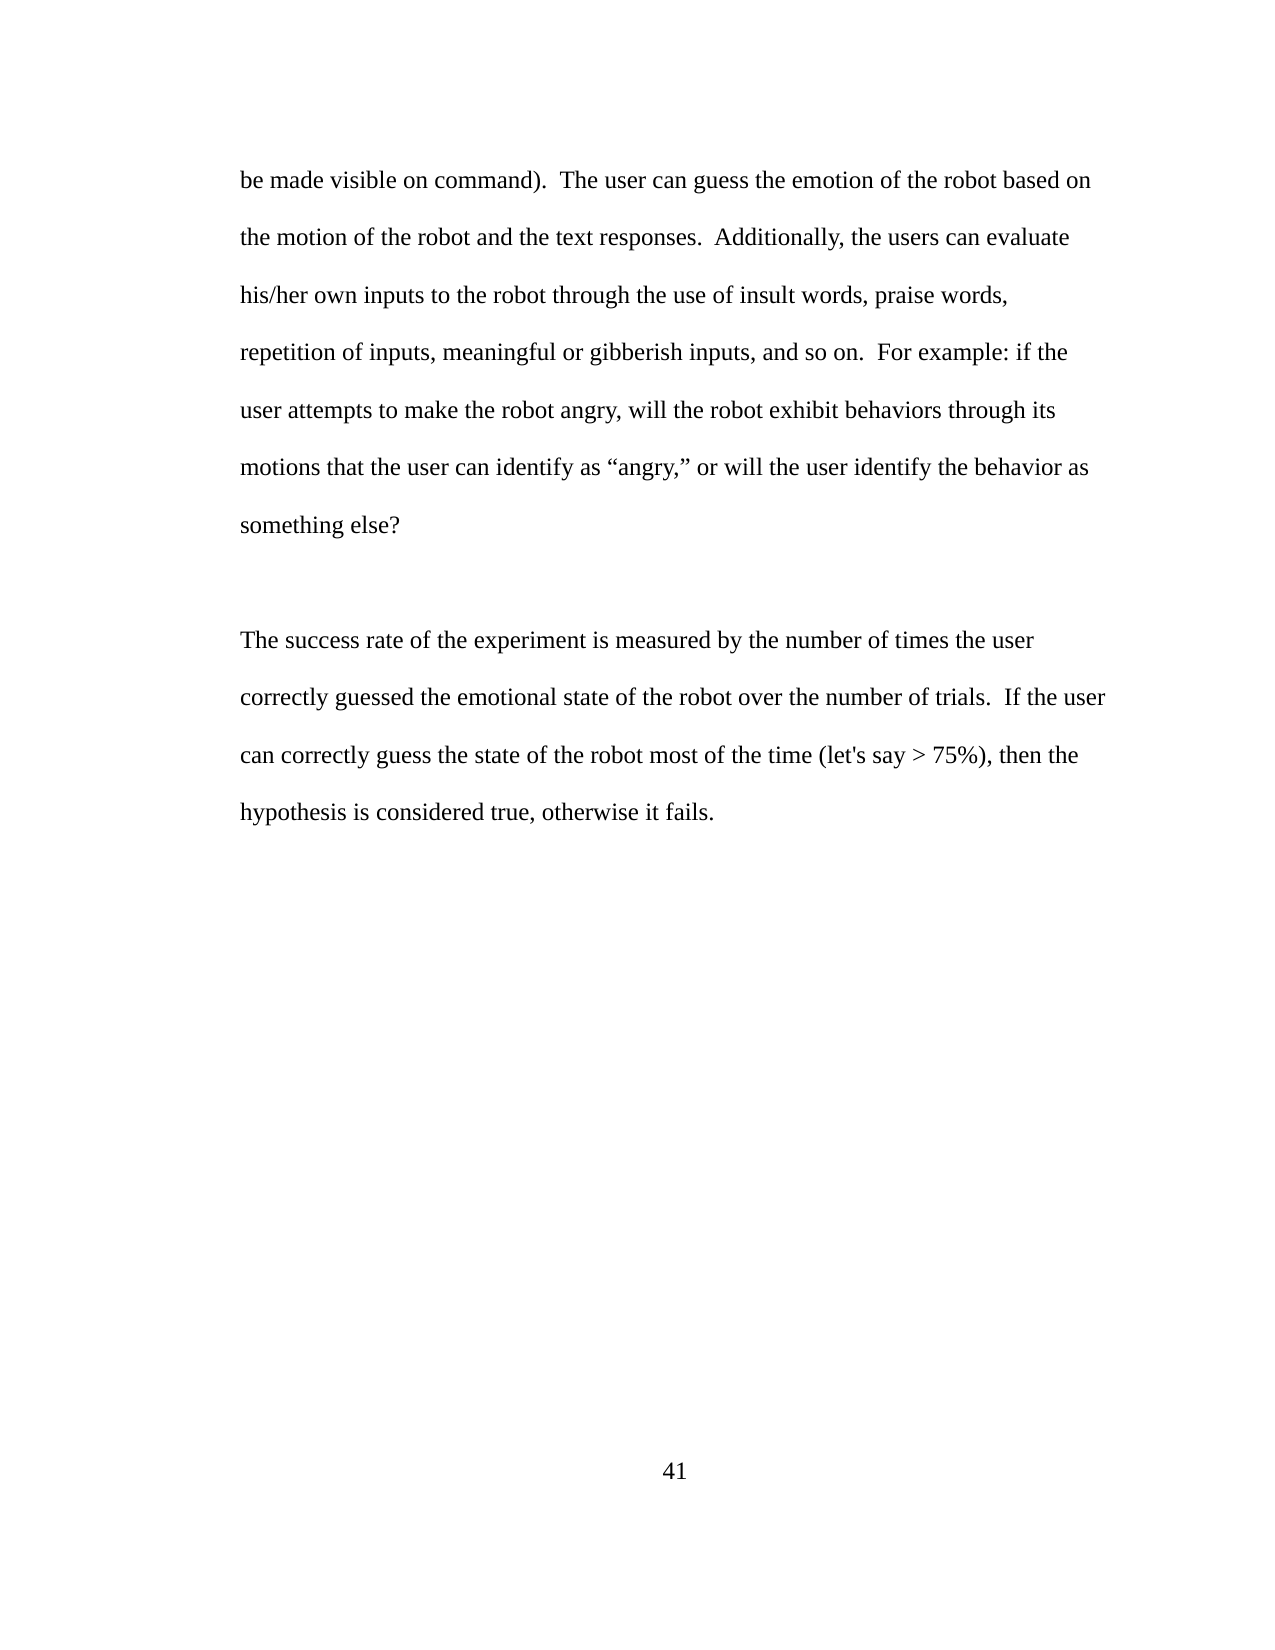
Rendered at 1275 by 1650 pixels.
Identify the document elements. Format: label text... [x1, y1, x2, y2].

text The success rate of the experiment is measured by the number of times the user correctly guessed the emotional state of the robot over the number of trials. If the user can correctly guess the state of the robot most of the time (let's say > 75%), then the hypothesis is considered true, otherwise it fails. [240, 625, 1110, 826]
text be made visible on command). The user can guess the emotion of the robot based on the motion of the robot and the text responses. Additionally, the users can evaluate his/her own inputs to the robot through the use of insult words, praise words, repetition of inputs, meaningful or gibberish inputs, and so on. For example: if the user attempts to make the robot angry, will the robot exhibit behaviors through its motions that the user can identify as “angry,” or will the user identify the behavior as something else? [240, 165, 1110, 538]
